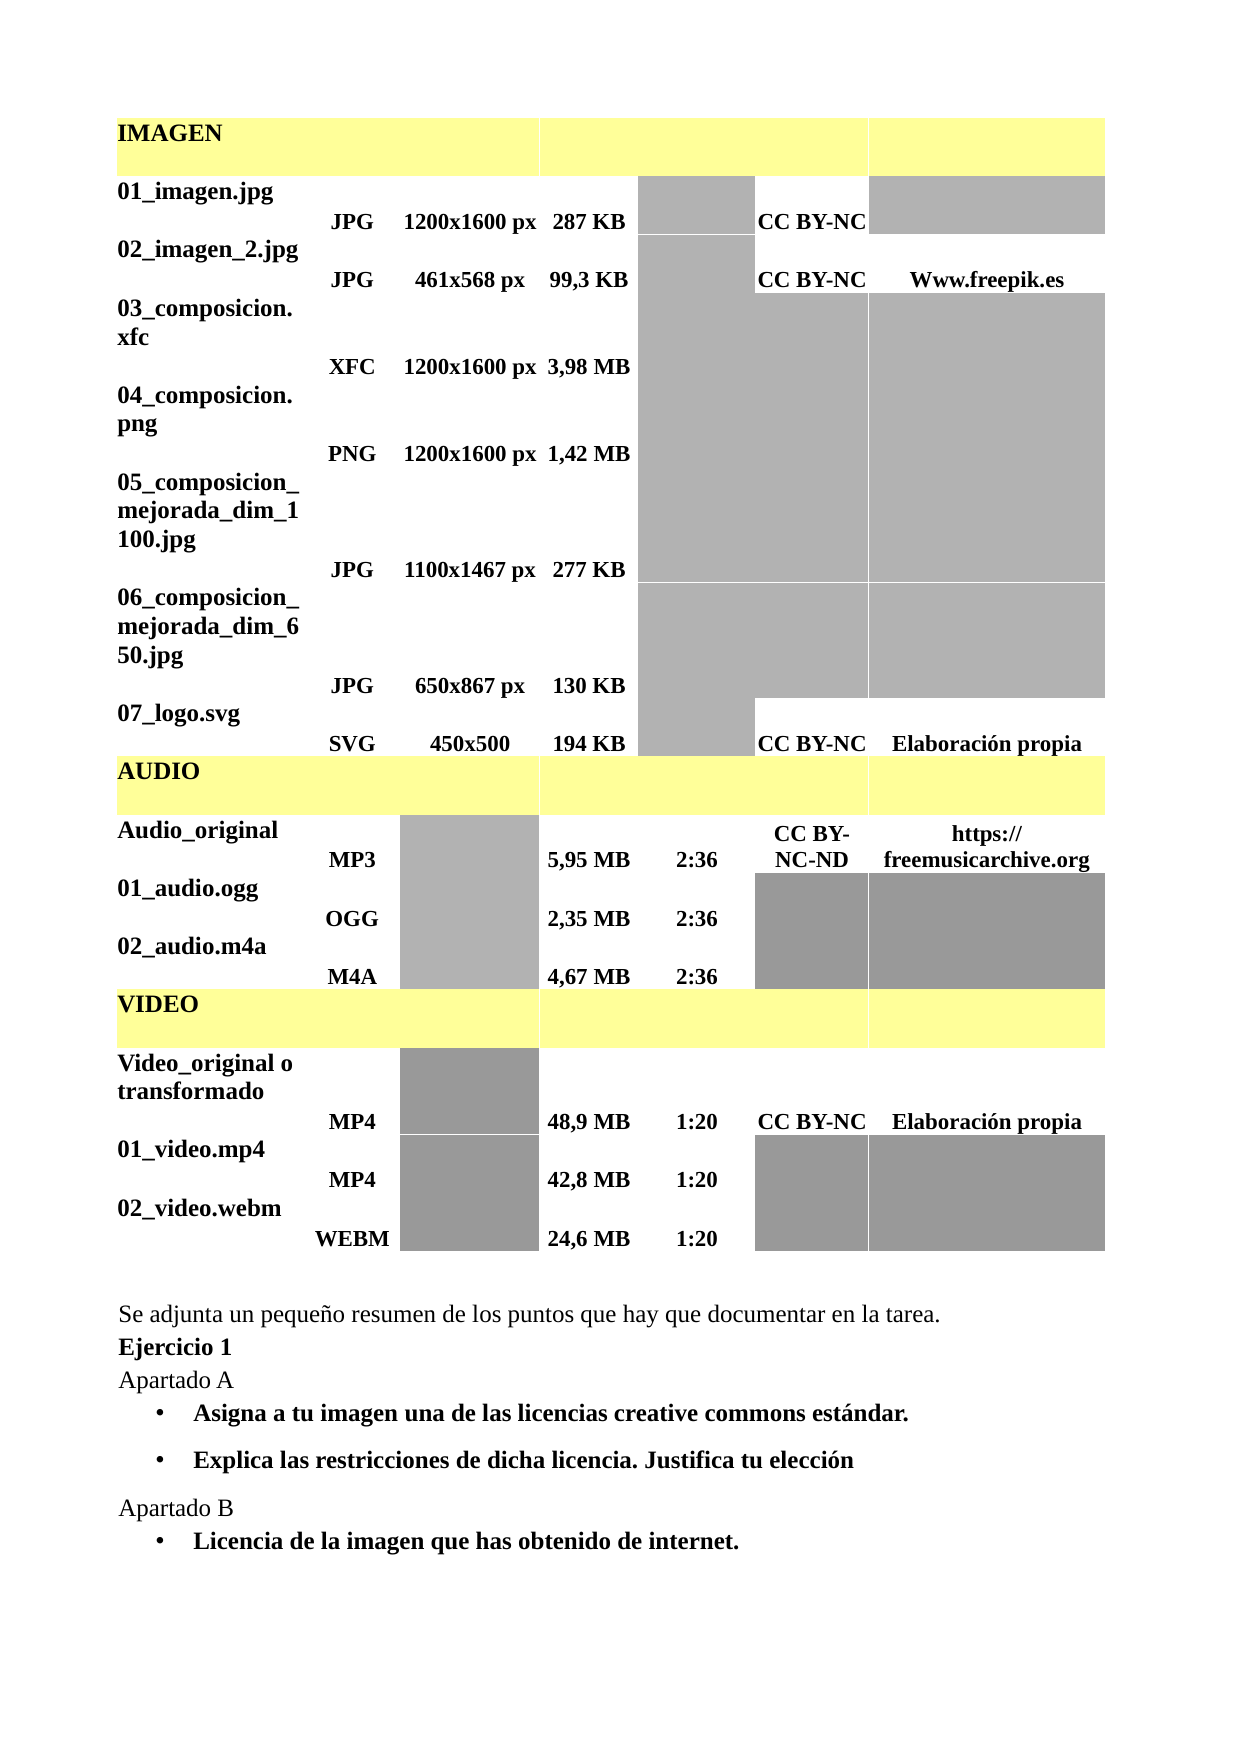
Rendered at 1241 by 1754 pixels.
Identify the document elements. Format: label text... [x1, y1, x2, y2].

table_cell 24,6 MB [540, 1193, 638, 1251]
table_cell [869, 176, 1105, 234]
text Se adjunta un pequeño resumen de los puntos que hay que documentar en la tarea. [118, 1299, 1122, 1327]
table_cell [755, 583, 868, 698]
table_cell Audio_original [117, 815, 304, 873]
table_cell [400, 815, 539, 873]
table_cell [540, 756, 638, 815]
table_cell CC BY-NC-ND [755, 815, 868, 873]
table_cell JPG [304, 467, 400, 582]
table_cell 48,9 MB [540, 1048, 638, 1134]
table_cell 1100x1467 px [400, 467, 539, 582]
table_cell [638, 583, 755, 698]
table_cell XFC [304, 293, 400, 380]
table_cell [869, 118, 1105, 176]
table_cell 277 KB [540, 467, 638, 582]
table_cell [304, 756, 400, 815]
table_cell [869, 756, 1105, 815]
list Asigna a tu imagen una de las licencias creative commons estándar. [156, 1398, 1122, 1426]
text Apartado B [118, 1493, 1122, 1522]
table_cell [869, 293, 1105, 380]
table_cell [755, 873, 868, 931]
table_cell [638, 698, 755, 756]
table_cell CC BY-NC [755, 176, 868, 234]
table_cell 06_composicion_mejorada_dim_650.jpg [117, 583, 304, 698]
table_cell CC BY-NC [755, 698, 868, 756]
table_cell [869, 583, 1105, 698]
table_cell IMAGEN [117, 118, 304, 176]
table_cell [755, 989, 868, 1048]
table_cell Www.freepik.es [869, 235, 1105, 293]
text Ejercicio 1 [118, 1332, 1122, 1360]
table_cell [869, 989, 1105, 1048]
table_cell Elaboración propia [869, 698, 1105, 756]
table_cell PNG [304, 380, 400, 467]
table_cell [869, 467, 1105, 582]
table_cell [400, 1193, 539, 1251]
table_cell [400, 989, 539, 1048]
table_cell [755, 293, 868, 380]
table_cell CC BY-NC [755, 235, 868, 293]
table_cell [869, 931, 1105, 989]
table_cell [638, 380, 755, 467]
table_cell Video_original o transformado [117, 1048, 304, 1134]
table_cell [755, 467, 868, 582]
table_cell Elaboración propia [869, 1048, 1105, 1134]
table_cell 02_imagen_2.jpg [117, 235, 304, 293]
table_cell 03_composicion.xfc [117, 293, 304, 380]
table_cell 04_composicion.png [117, 380, 304, 467]
table_cell 2:36 [638, 873, 755, 931]
table_cell https://freemusicarchive.org [869, 815, 1105, 873]
table_cell VIDEO [117, 989, 304, 1048]
table_cell 01_video.mp4 [117, 1135, 304, 1193]
table_cell [638, 467, 755, 582]
table_cell 42,8 MB [540, 1135, 638, 1193]
table_cell 130 KB [540, 583, 638, 698]
table_cell OGG [304, 873, 400, 931]
table_cell [400, 118, 539, 176]
table_cell [755, 1135, 868, 1193]
list Explica las restricciones de dicha licencia. Justifica tu elección [156, 1445, 1122, 1474]
table_cell [400, 756, 539, 815]
table_cell [540, 118, 638, 176]
table_cell [869, 873, 1105, 931]
list Licencia de la imagen que has obtenido de internet. [156, 1526, 1122, 1555]
table_cell 1200x1600 px [400, 176, 539, 234]
table_cell 1200x1600 px [400, 380, 539, 467]
table_cell [869, 380, 1105, 467]
table_cell 3,98 MB [540, 293, 638, 380]
table_cell [638, 989, 755, 1048]
table_cell [755, 380, 868, 467]
table_cell 2:36 [638, 931, 755, 989]
table_cell [638, 235, 755, 293]
table_cell [400, 1135, 539, 1193]
table_cell 2:36 [638, 815, 755, 873]
table_cell [304, 118, 400, 176]
table_cell AUDIO [117, 756, 304, 815]
table_cell [755, 1193, 868, 1251]
table_cell [638, 118, 755, 176]
table_cell CC BY-NC [755, 1048, 868, 1134]
table_cell 5,95 MB [540, 815, 638, 873]
table_cell JPG [304, 235, 400, 293]
table_cell JPG [304, 583, 400, 698]
table_cell [540, 989, 638, 1048]
table_cell WEBM [304, 1193, 400, 1251]
table_cell 1:20 [638, 1193, 755, 1251]
table_cell [755, 118, 868, 176]
table_cell [400, 931, 539, 989]
table_cell [638, 756, 755, 815]
table_cell 07_logo.svg [117, 698, 304, 756]
table_cell 4,67 MB [540, 931, 638, 989]
table_cell 194 KB [540, 698, 638, 756]
table_cell 01_imagen.jpg [117, 176, 304, 234]
table_cell 650x867 px [400, 583, 539, 698]
table_cell [400, 1048, 539, 1134]
text Apartado A [118, 1365, 1122, 1393]
table_cell [869, 1135, 1105, 1193]
table_cell MP4 [304, 1135, 400, 1193]
table_cell 450x500 [400, 698, 539, 756]
table_cell 01_audio.ogg [117, 873, 304, 931]
table_cell [755, 756, 868, 815]
table_cell 461x568 px [400, 235, 539, 293]
table_cell 1,42 MB [540, 380, 638, 467]
table_cell [638, 293, 755, 380]
table_cell 02_video.webm [117, 1193, 304, 1251]
table_cell 1:20 [638, 1135, 755, 1193]
table_cell 1200x1600 px [400, 293, 539, 380]
table_cell [755, 931, 868, 989]
table_cell 2,35 MB [540, 873, 638, 931]
table_cell [304, 989, 400, 1048]
table_cell M4A [304, 931, 400, 989]
table_cell [638, 176, 755, 234]
table_cell [869, 1193, 1105, 1251]
table_cell 99,3 KB [540, 235, 638, 293]
table_cell 05_composicion_mejorada_dim_1100.jpg [117, 467, 304, 582]
table_cell MP4 [304, 1048, 400, 1134]
table_cell MP3 [304, 815, 400, 873]
table_cell SVG [304, 698, 400, 756]
table_cell 287 KB [540, 176, 638, 234]
table_cell 1:20 [638, 1048, 755, 1134]
table_cell JPG [304, 176, 400, 234]
table_cell 02_audio.m4a [117, 931, 304, 989]
table_cell [400, 873, 539, 931]
